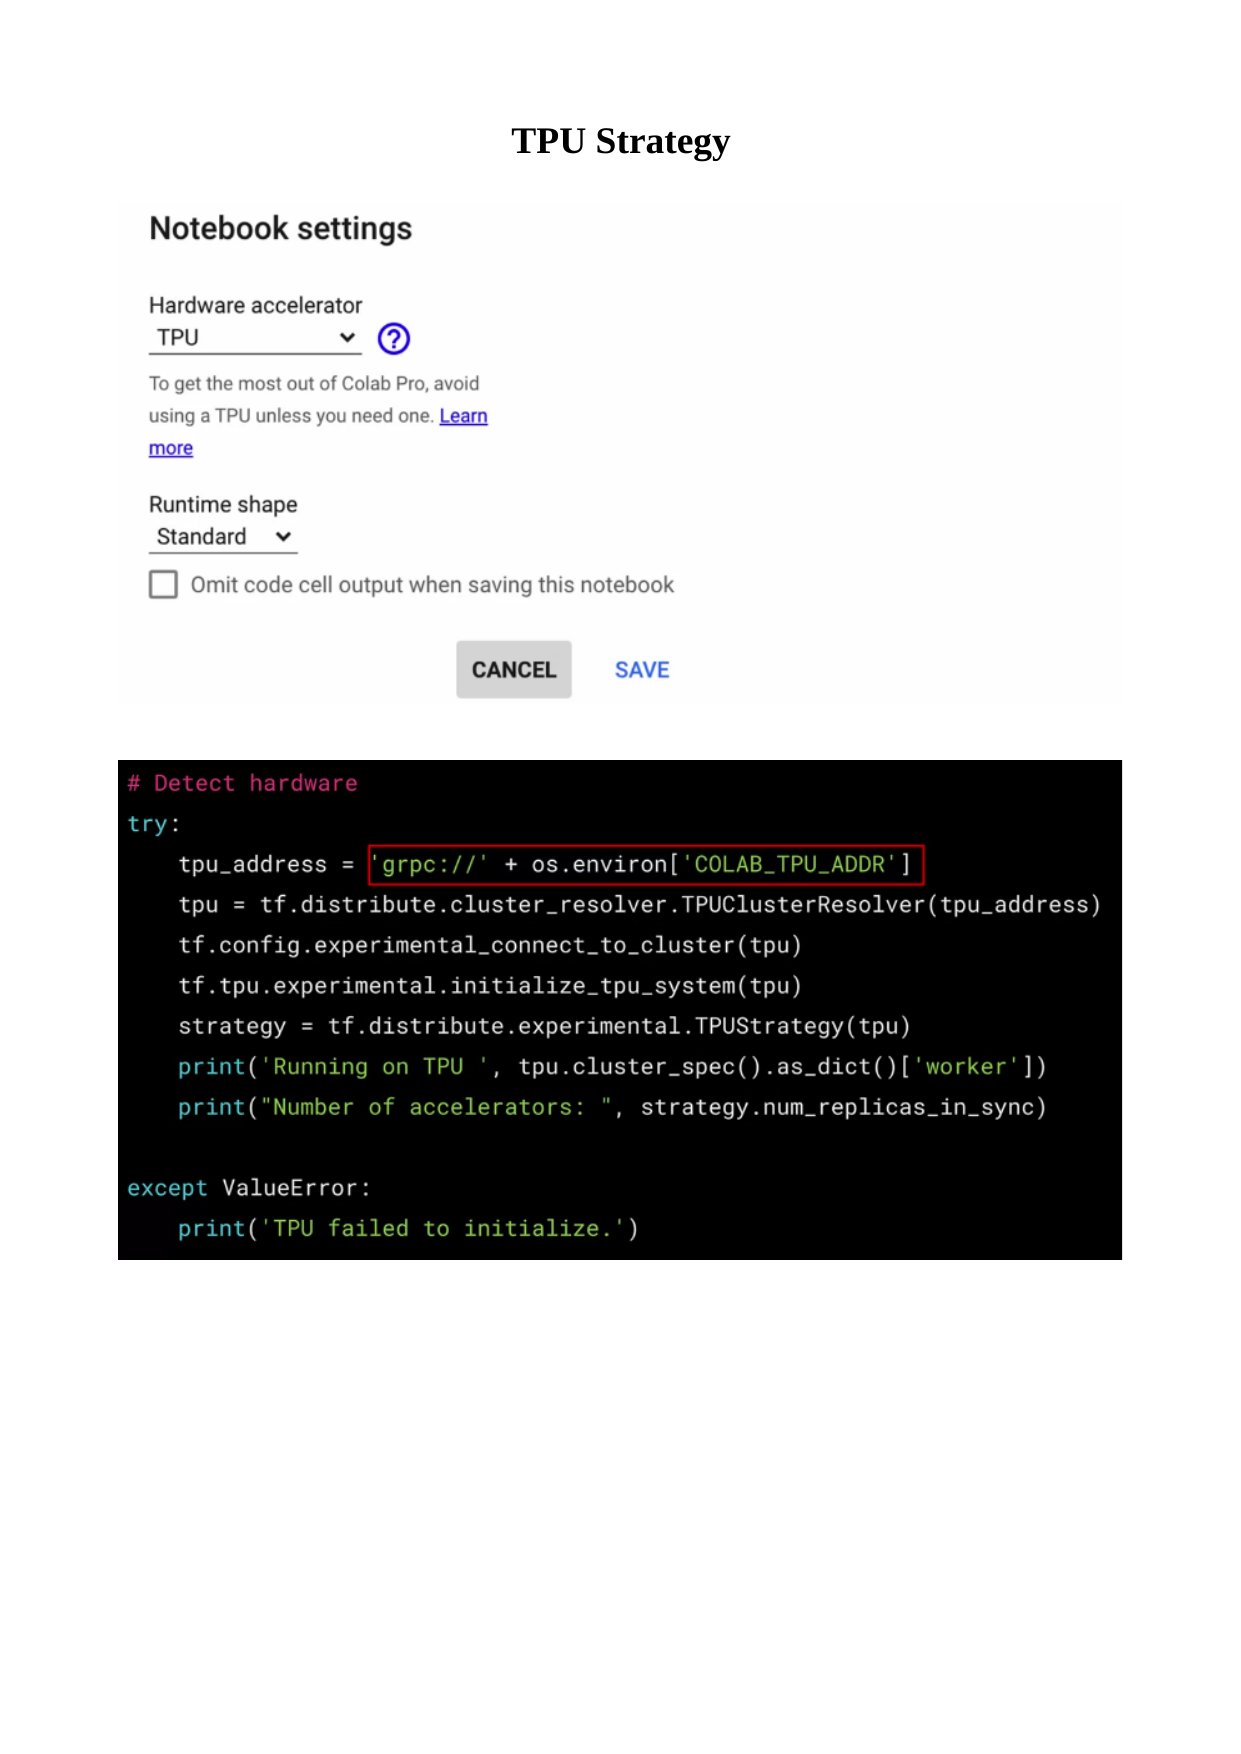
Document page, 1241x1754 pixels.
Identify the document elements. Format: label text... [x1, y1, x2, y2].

picture [118, 760, 1123, 1260]
picture [118, 202, 1123, 704]
subtitle TPU Strategy [118, 118, 1122, 161]
